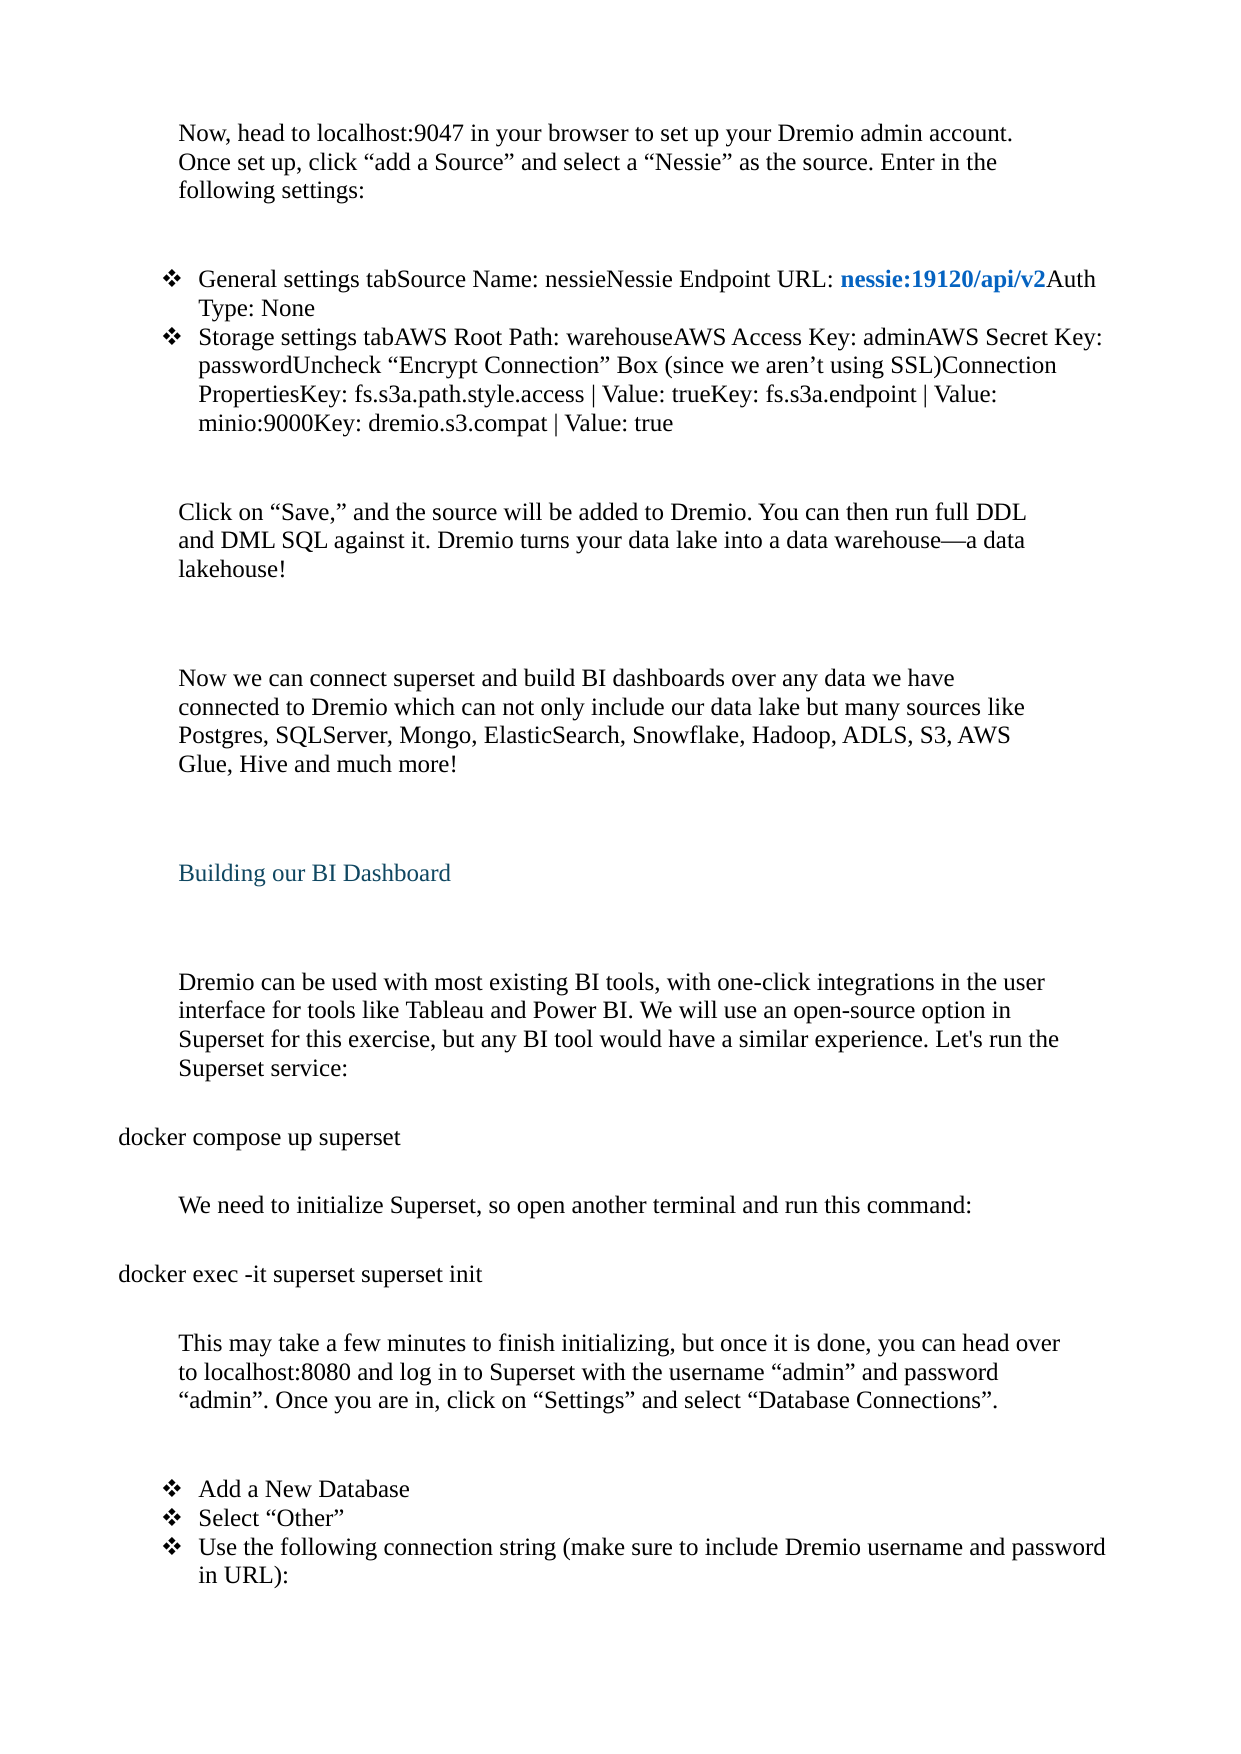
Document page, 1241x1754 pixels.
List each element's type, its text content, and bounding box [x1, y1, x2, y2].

list Storage settings tabAWS Root Path: warehouseAWS Access Key: adminAWS Secret Key: passwordUncheck “Encrypt Connection” Box (since we aren’t using SSL)Connection PropertiesKey: fs.s3a.path.style.access | Value: trueKey: fs.s3a.endpoint | Value: minio:9000Key: dremio.s3.compat | Value: true [161, 322, 1122, 437]
text Dremio can be used with most existing BI tools, with one-click integrations in the user interface for tools like Tableau and Power BI. We will use an open-source option in Superset for this exercise, but any BI tool would have a similar experience. Let's run the Superset service: [178, 967, 1062, 1082]
text docker compose up superset [118, 1122, 1122, 1151]
subtitle Building our BI Dashboard [178, 858, 1062, 887]
list Add a New Database [161, 1474, 1122, 1503]
list General settings tabSource Name: nessieNessie Endpoint URL: nessie:19120/api/v2Auth Type: None [161, 264, 1122, 322]
text Now, head to localhost:9047 in your browser to set up your Dremio admin account. Once set up, click “add a Source” and select a “Nessie” as the source. Enter in the following settings: [178, 118, 1062, 204]
list Use the following connection string (make sure to include Dremio username and password in URL): [161, 1532, 1122, 1589]
text We need to initialize Superset, so open another terminal and run this command: [178, 1191, 1062, 1219]
list Select “Other” [161, 1503, 1122, 1532]
text Now we can connect superset and build BI dashboards over any data we have connected to Dremio which can not only include our data lake but many sources like Postgres, SQLServer, Mongo, ElasticSearch, Snowflake, Hadoop, ADLS, S3, AWS Glue, Hive and much more! [178, 663, 1062, 778]
text This may take a few minutes to finish initializing, but once it is done, you can head over to localhost:8080 and log in to Superset with the username “admin” and password “admin”. Once you are in, click on “Settings” and select “Database Connections”. [178, 1328, 1062, 1414]
text Click on “Save,” and the source will be added to Dremio. You can then run full DDL and DML SQL against it. Dremio turns your data lake into a data warehouse—a data lakehouse! [178, 497, 1062, 583]
text docker exec -it superset superset init [118, 1259, 1122, 1288]
